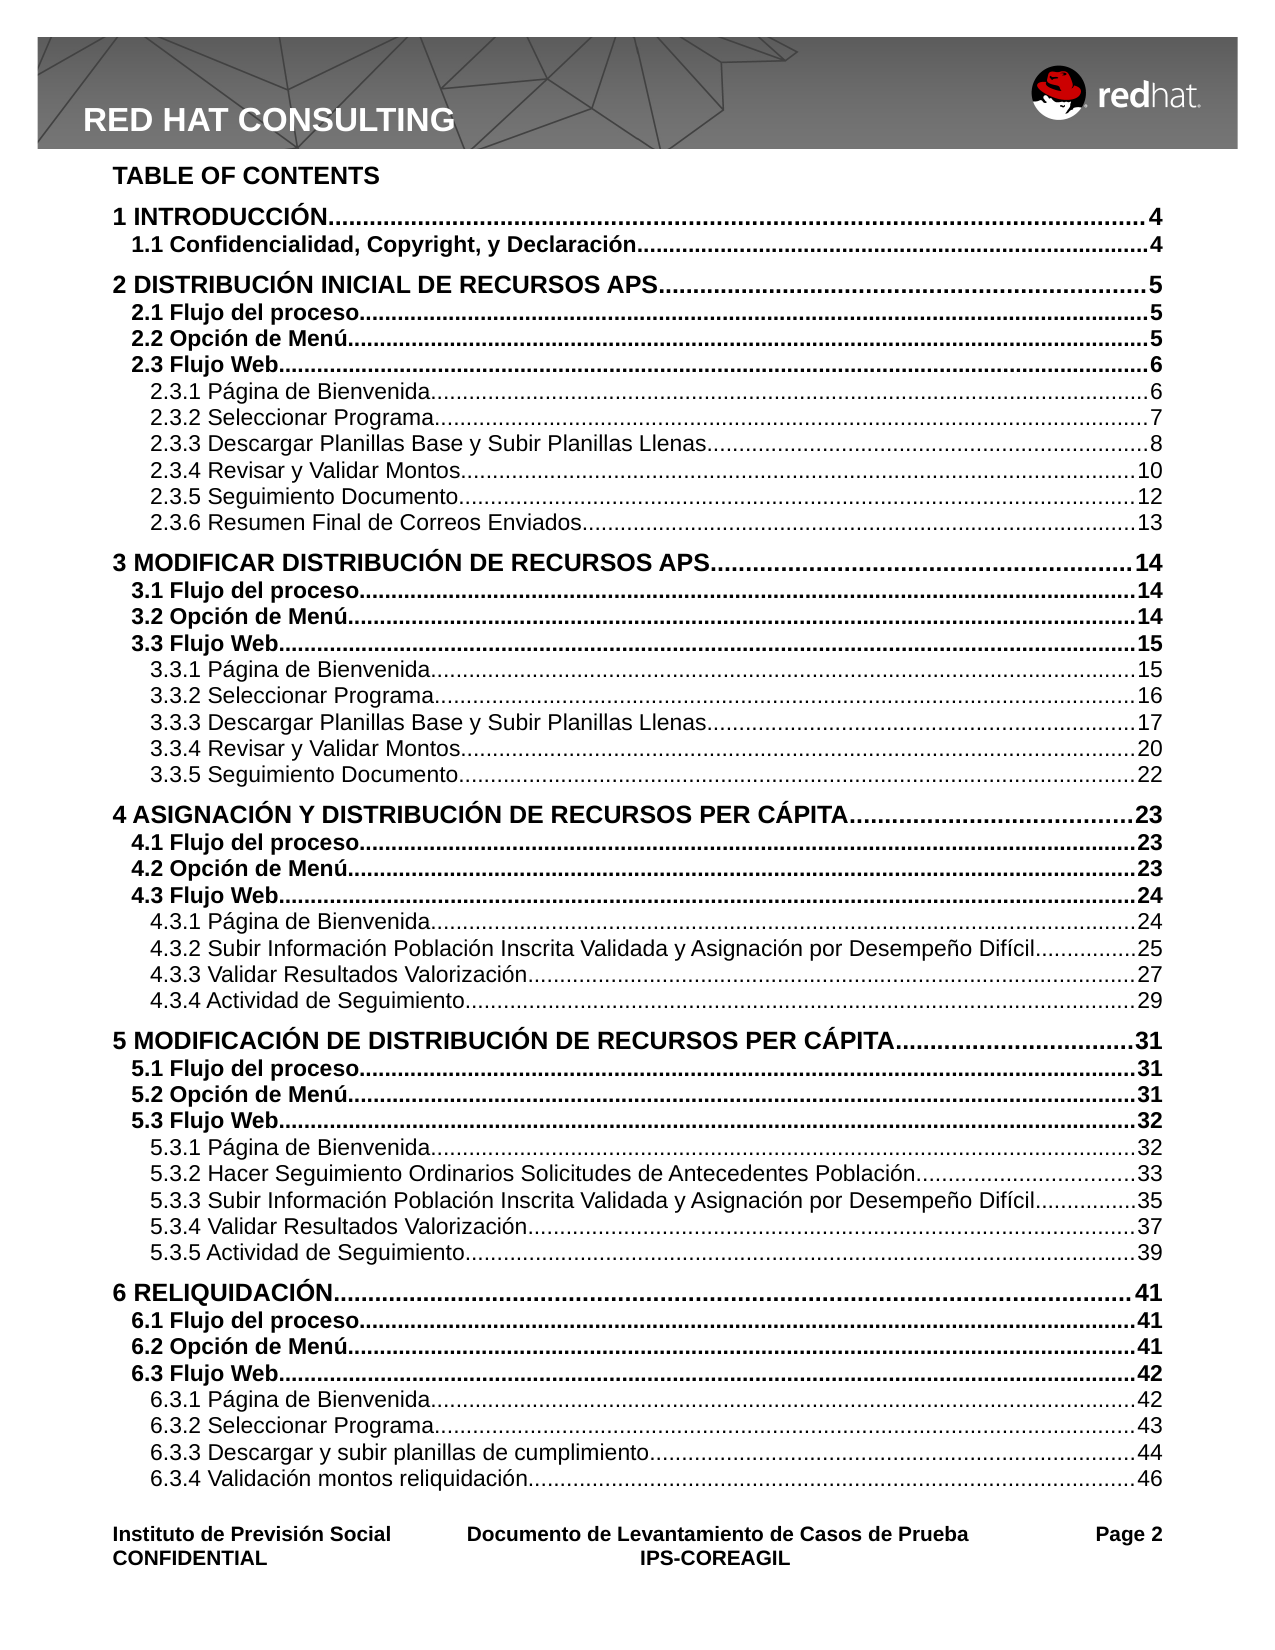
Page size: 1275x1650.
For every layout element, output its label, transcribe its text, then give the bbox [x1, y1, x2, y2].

text 5.3 Flujo Web 32 [131, 1107, 1162, 1134]
text 6.1 Flujo del proceso 41 [131, 1307, 1162, 1333]
text 6.3 Flujo Web 42 [131, 1359, 1162, 1386]
text 6.3.3 Descargar y subir planillas de cumplimiento 44 [150, 1439, 1162, 1465]
text 2.3.5 Seguimiento Documento 12 [150, 483, 1162, 509]
text 3.3.4 Revisar y Validar Montos 20 [150, 735, 1162, 761]
text 2.3.4 Revisar y Validar Montos 10 [150, 457, 1162, 483]
text 6 Reliquidación 41 [112, 1278, 1162, 1307]
text 5.3.5 Actividad de Seguimiento 39 [150, 1239, 1162, 1266]
text 5.3.4 Validar Resultados Valorización 37 [150, 1213, 1162, 1239]
text 3.1 Flujo del proceso 14 [131, 577, 1162, 603]
text 4.3.2 Subir Información Población Inscrita Validada y Asignación por Desempeño Difícil 25 [150, 934, 1162, 961]
text 4.3.1 Página de Bienvenida 24 [150, 908, 1162, 934]
text 6.3.4 Validación montos reliquidación 46 [150, 1465, 1162, 1491]
text 5.2 Opción de Menú 31 [131, 1081, 1162, 1107]
text 2.3.6 Resumen Final de Correos Enviados 13 [150, 509, 1162, 536]
text 6.2 Opción de Menú 41 [131, 1333, 1162, 1359]
text 1.1 Confidencialidad, Copyright, y Declaración 4 [131, 231, 1162, 257]
text 2.3.3 Descargar Planillas Base y Subir Planillas Llenas 8 [150, 430, 1162, 457]
text 5.3.1 Página de Bienvenida 32 [150, 1134, 1162, 1160]
text 5.3.3 Subir Información Población Inscrita Validada y Asignación por Desempeño Difícil 35 [150, 1187, 1162, 1213]
text 5 Modificación de distribución de recursos per cápita 31 [112, 1026, 1162, 1055]
text 6.3.2 Seleccionar Programa 43 [150, 1412, 1162, 1439]
text 2.3 Flujo Web 6 [131, 351, 1162, 378]
text 3.2 Opción de Menú 14 [131, 603, 1162, 630]
text 1 Introducción 4 [112, 202, 1162, 231]
subtitle Table of Contents [112, 161, 1162, 190]
text 4.3 Flujo Web 24 [131, 882, 1162, 908]
text 5.3.2 Hacer Seguimiento Ordinarios Solicitudes de Antecedentes Población 33 [150, 1160, 1162, 1187]
text 2.1 Flujo del proceso 5 [131, 298, 1162, 325]
text 4.3.4 Actividad de Seguimiento 29 [150, 987, 1162, 1013]
text 3.3.2 Seleccionar Programa 16 [150, 682, 1162, 709]
text 3.3.1 Página de Bienvenida 15 [150, 656, 1162, 682]
text 6.3.1 Página de Bienvenida 42 [150, 1386, 1162, 1412]
text 4.2 Opción de Menú 23 [131, 855, 1162, 882]
text 2.2 Opción de Menú 5 [131, 325, 1162, 351]
text 3.3.3 Descargar Planillas Base y Subir Planillas Llenas 17 [150, 709, 1162, 735]
text 5.1 Flujo del proceso 31 [131, 1055, 1162, 1081]
text 3.3 Flujo Web 15 [131, 630, 1162, 656]
text 4 Asignación y Distribución de Recursos Per Cápita 23 [112, 800, 1162, 829]
text 2.3.2 Seleccionar Programa 7 [150, 404, 1162, 430]
text 4.3.3 Validar Resultados Valorización 27 [150, 961, 1162, 987]
text 4.1 Flujo del proceso 23 [131, 829, 1162, 855]
picture [37, 37, 1238, 149]
text 3 modificar Distribución de Recursos APS 14 [112, 548, 1162, 577]
text 2 Distribución INICIAL de Recursos APS 5 [112, 270, 1162, 298]
text 2.3.1 Página de Bienvenida 6 [150, 378, 1162, 404]
text 3.3.5 Seguimiento Documento 22 [150, 761, 1162, 788]
